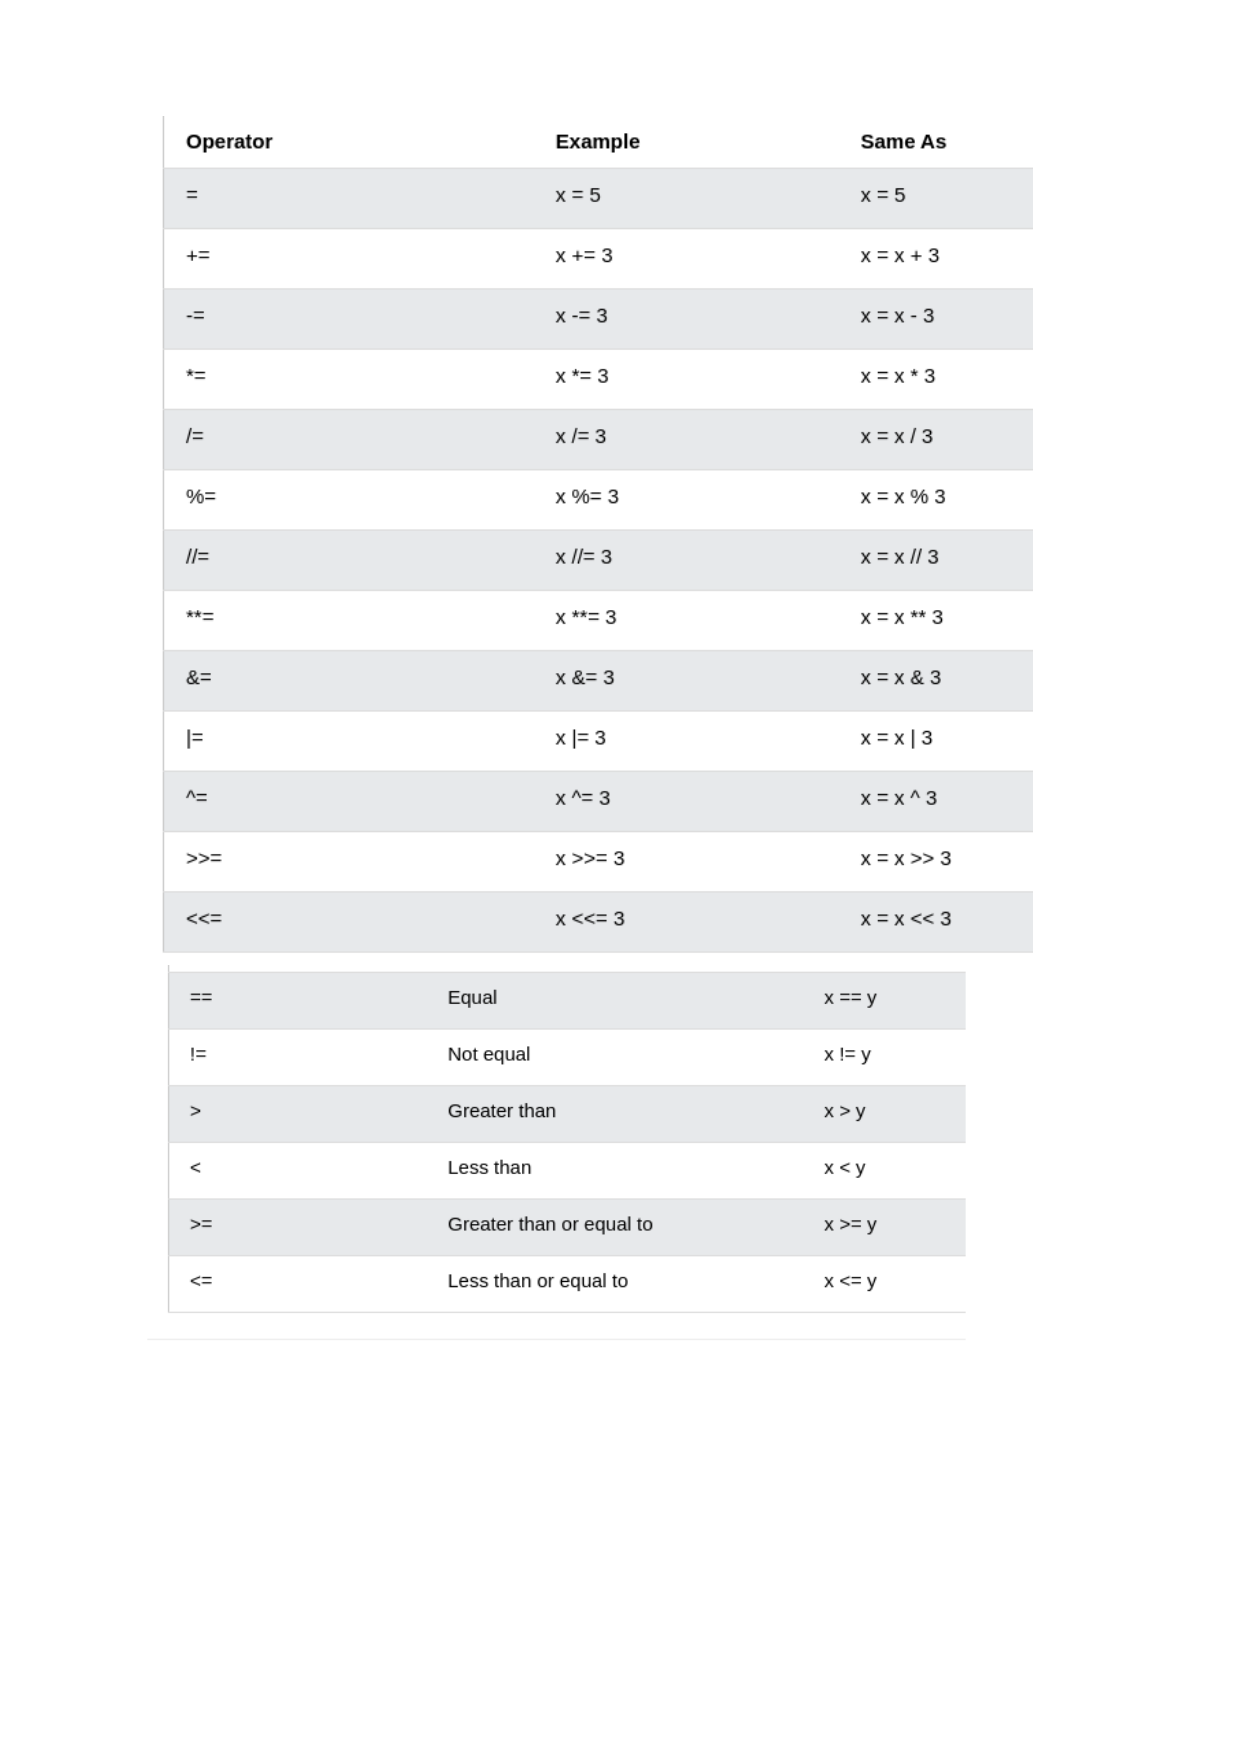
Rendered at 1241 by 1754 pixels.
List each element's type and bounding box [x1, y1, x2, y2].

picture [144, 116, 256, 1311]
